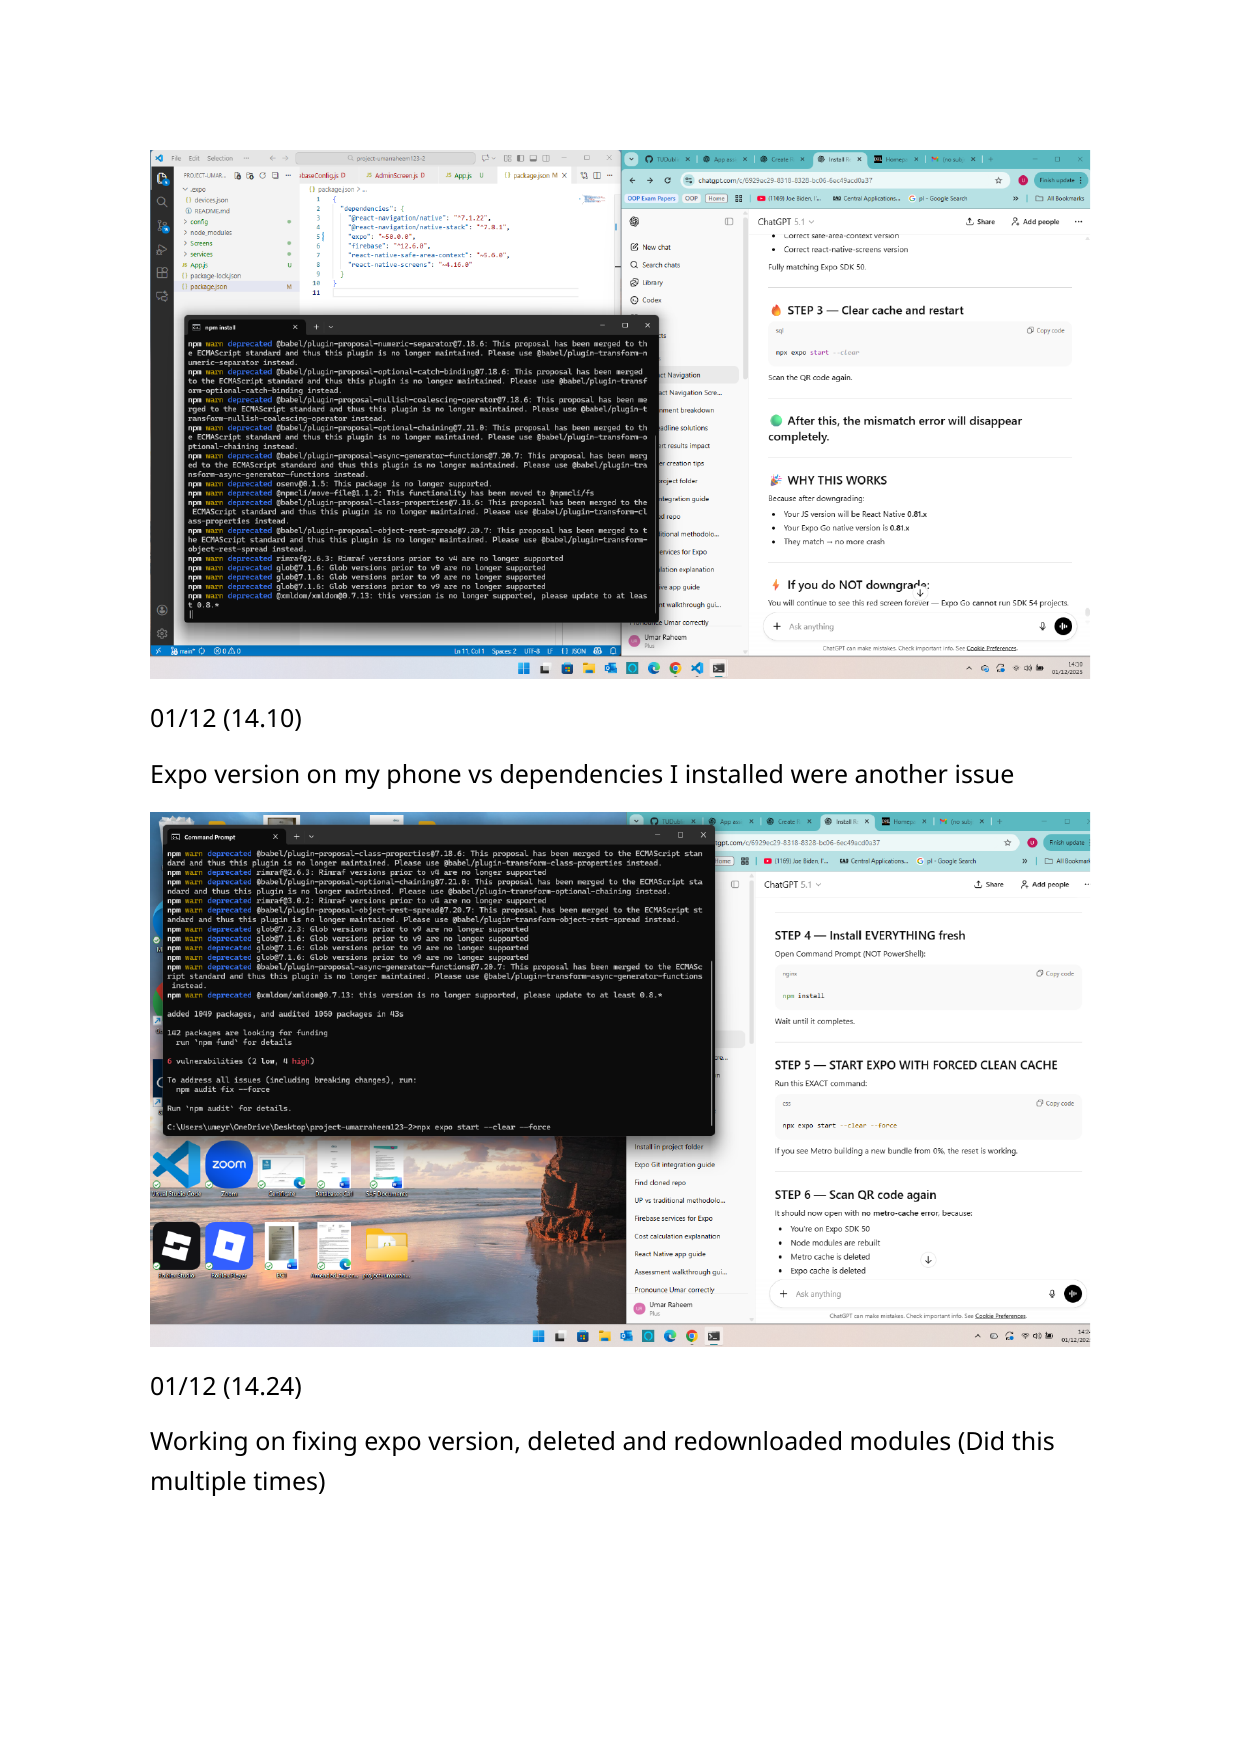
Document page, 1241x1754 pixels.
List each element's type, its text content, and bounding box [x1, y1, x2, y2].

text 01/12 (14.10) [150, 700, 1090, 734]
text Expo version on my phone vs dependencies I installed were another issue [150, 756, 1090, 790]
text 01/12 (14.24) [150, 1368, 1090, 1402]
text Working on fixing expo version, deleted and redownloaded modules (Did this multiple times) [150, 1424, 1090, 1497]
